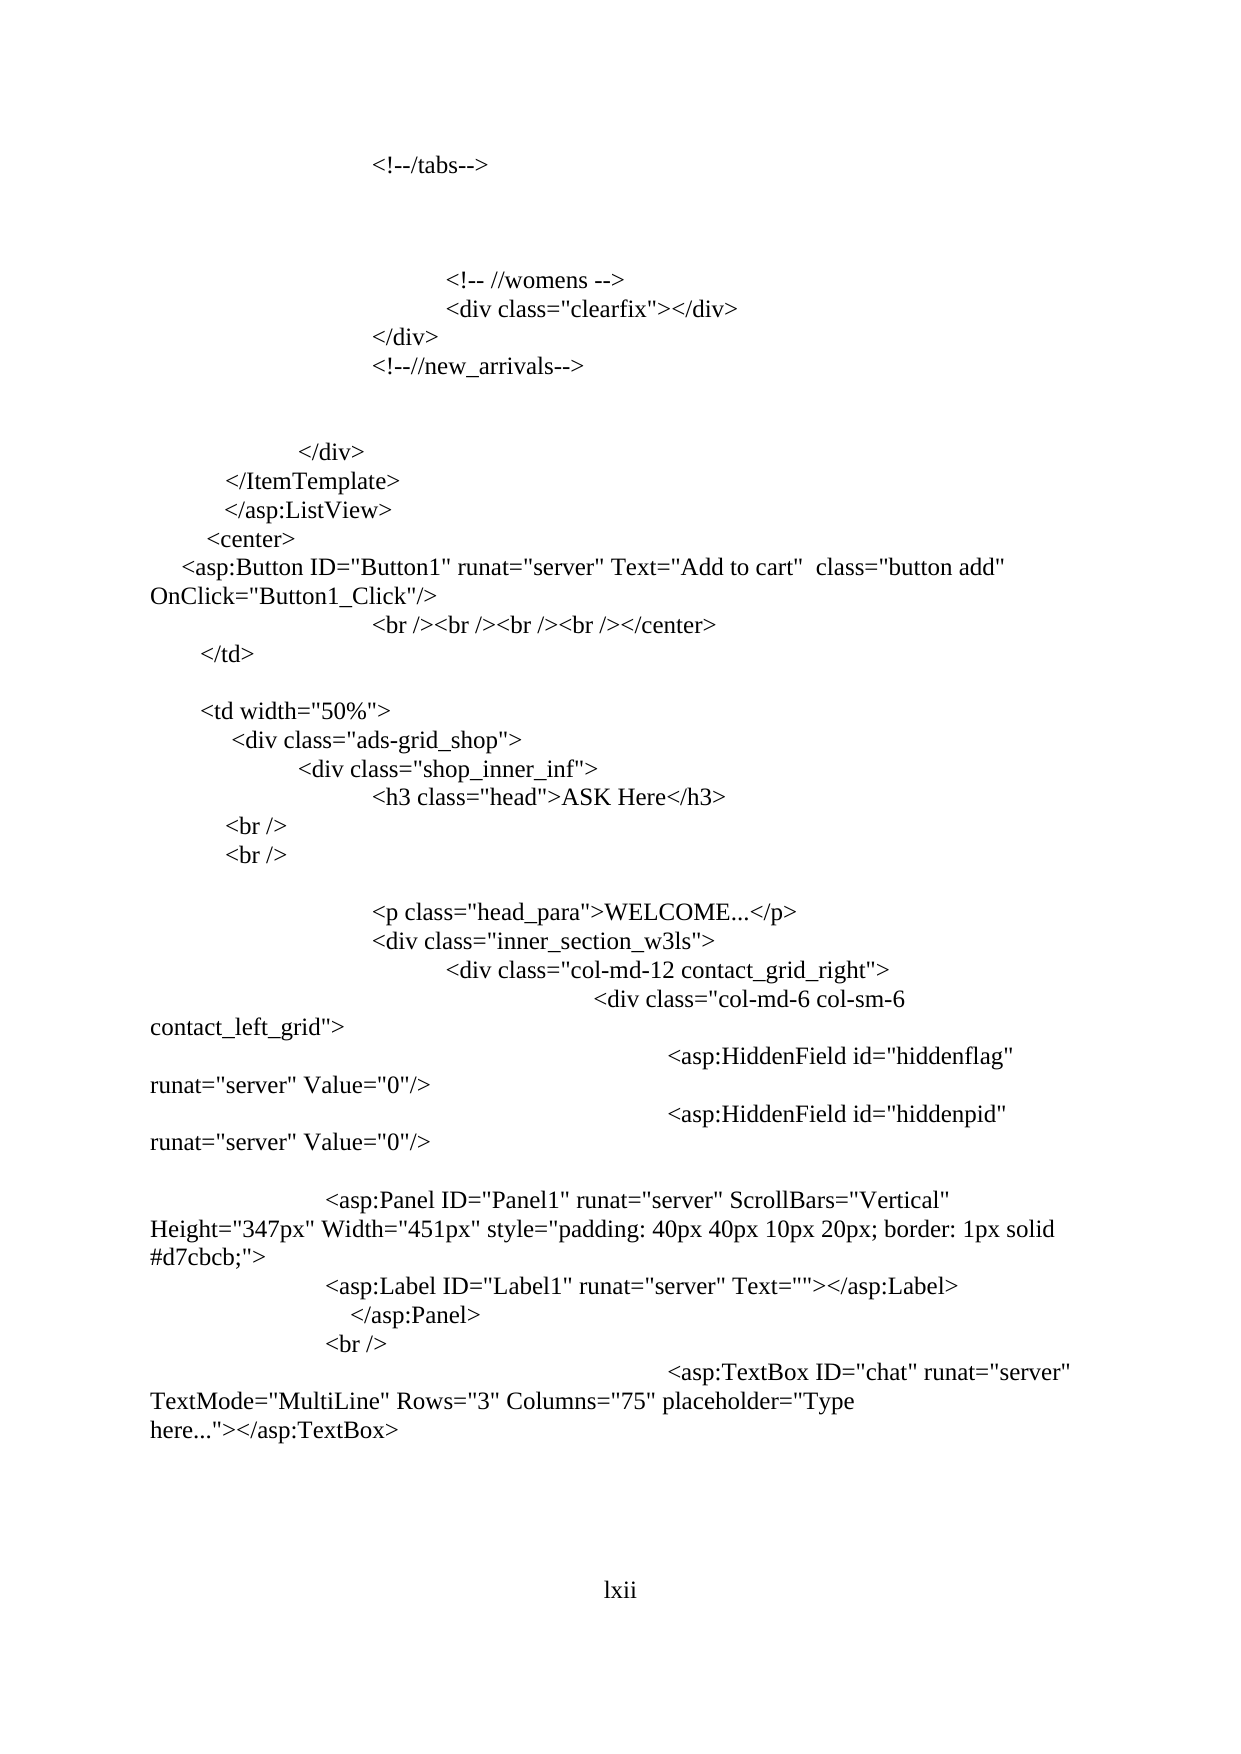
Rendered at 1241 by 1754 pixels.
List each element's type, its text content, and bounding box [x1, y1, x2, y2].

text </asp:Panel> [150, 1300, 1090, 1329]
text <asp:HiddenField id="hiddenflag" runat="server" Value="0"/> [150, 1041, 1090, 1099]
text <br /> [150, 1329, 1090, 1357]
text <h3 class="head">ASK Here</h3> [150, 782, 1090, 811]
text <p class="head_para">WELCOME...</p> [150, 897, 1090, 926]
text <center> [150, 524, 1090, 552]
text </asp:ListView> [150, 495, 1090, 524]
text <!--//new_arrivals--> [150, 351, 1090, 380]
text </div> [150, 322, 1090, 351]
text <br /> [150, 840, 1090, 869]
text <div class="shop_inner_inf"> [150, 754, 1090, 782]
text <div class="inner_section_w3ls"> [150, 926, 1090, 955]
text <asp:Label ID="Label1" runat="server" Text=""></asp:Label> [150, 1271, 1090, 1300]
text </div> [150, 437, 1090, 466]
text <asp:TextBox ID="chat" runat="server" TextMode="MultiLine" Rows="3" Columns="75" placeholder="Type here..."></asp:TextBox> [150, 1357, 1090, 1444]
text <!-- //womens --> [150, 265, 1090, 294]
text <asp:HiddenField id="hiddenpid" runat="server" Value="0"/> [150, 1099, 1090, 1156]
text <div class="clearfix"></div> [150, 294, 1090, 322]
text <br /> [150, 811, 1090, 840]
text <asp:Panel ID="Panel1" runat="server" ScrollBars="Vertical" Height="347px" Width="451px" style="padding: 40px 40px 10px 20px; border: 1px solid #d7cbcb;"> [150, 1185, 1090, 1271]
text </td> [150, 639, 1090, 667]
text <div class="col-md-6 col-sm-6 contact_left_grid"> [150, 984, 1090, 1041]
text <br /><br /><br /><br /></center> [150, 610, 1090, 639]
text <td width="50%"> [150, 696, 1090, 725]
text <asp:Button ID="Button1" runat="server" Text="Add to cart" class="button add" OnClick="Button1_Click"/> [150, 552, 1090, 610]
text <!--/tabs--> [150, 150, 1090, 179]
text <div class="ads-grid_shop"> [150, 725, 1090, 754]
text </ItemTemplate> [150, 466, 1090, 495]
text <div class="col-md-12 contact_grid_right"> [150, 955, 1090, 984]
